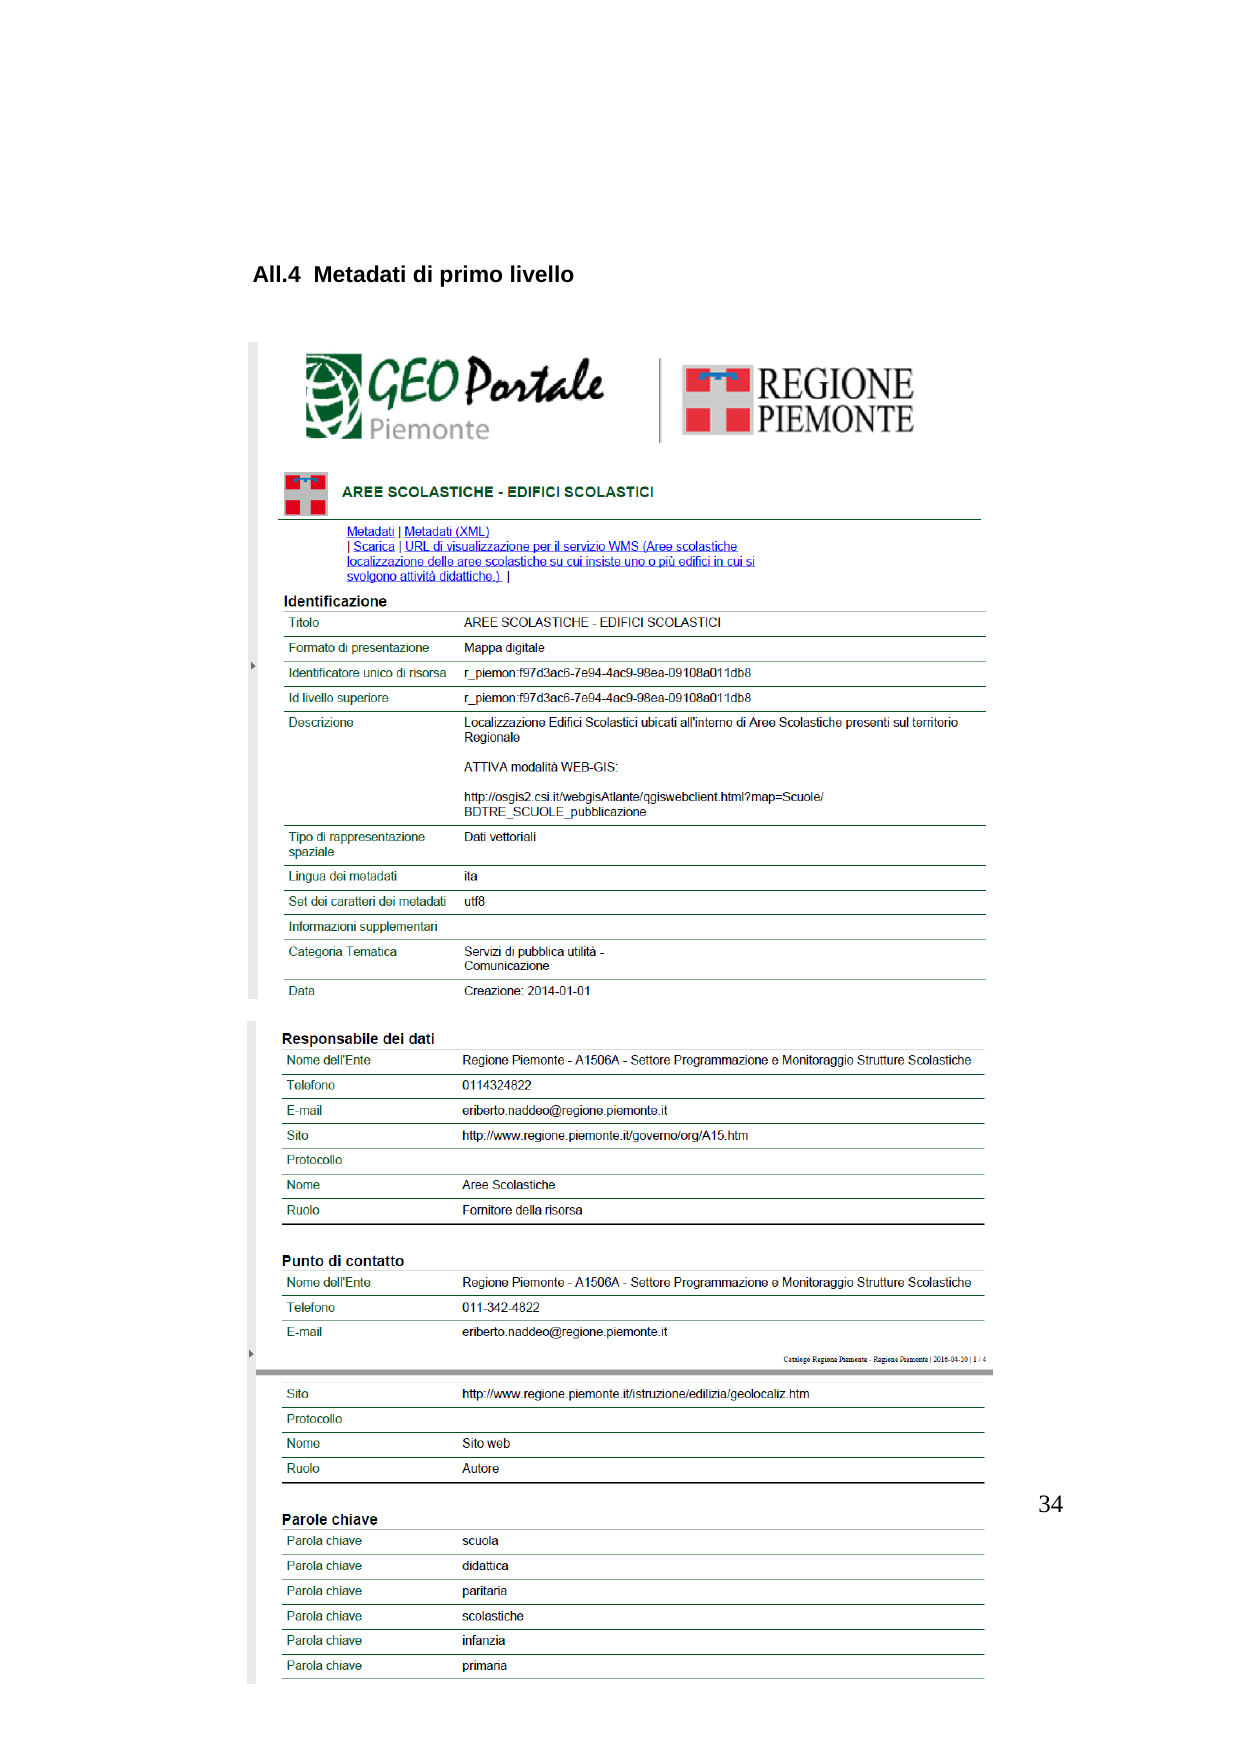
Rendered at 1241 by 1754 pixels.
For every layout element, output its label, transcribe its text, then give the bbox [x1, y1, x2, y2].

subtitle All.4 Metadati di primo livello [177, 261, 1063, 288]
picture [246, 1021, 994, 1684]
picture [248, 342, 993, 999]
